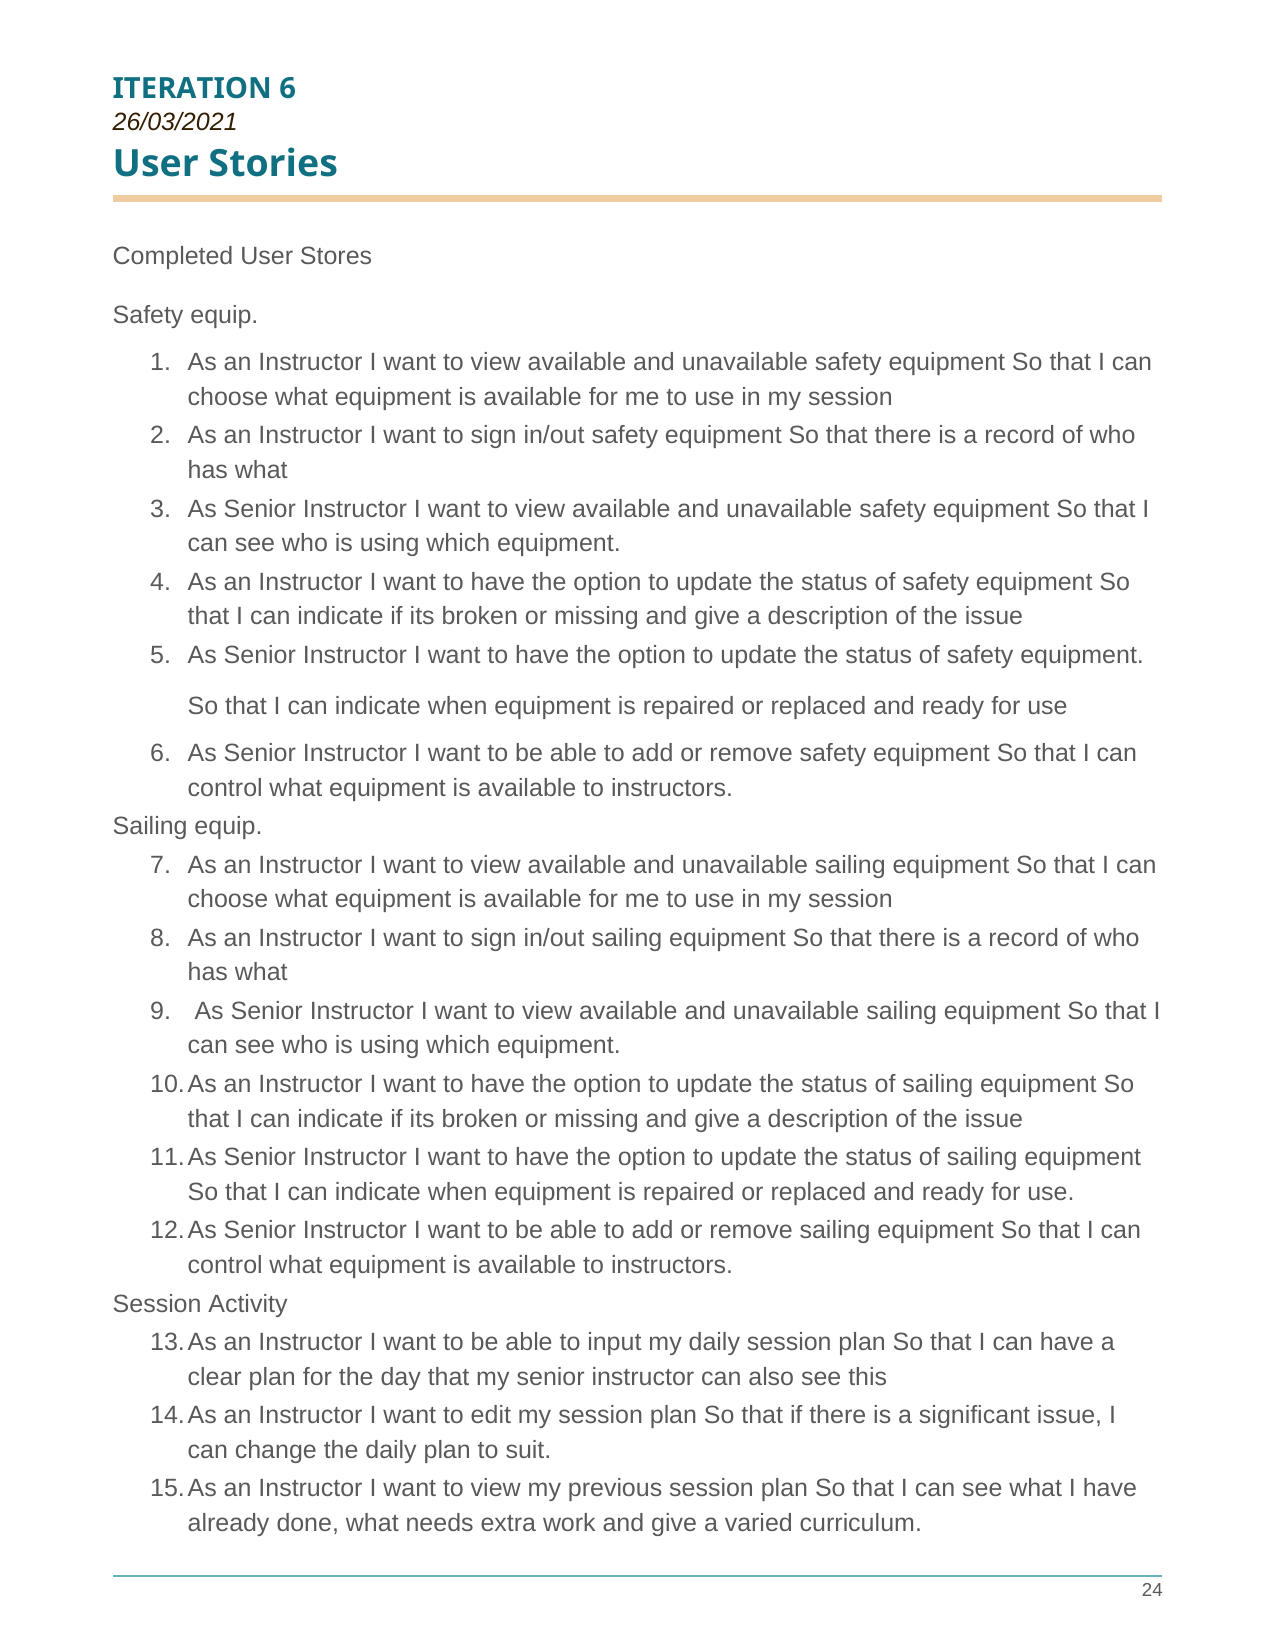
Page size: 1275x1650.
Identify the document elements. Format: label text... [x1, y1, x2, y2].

list As Senior Instructor I want to have the option to update the status of sailing equipment So that I can indicate when equipment is repaired or replaced and ready for use. [150, 1142, 1162, 1206]
text Completed User Stores [112, 241, 1162, 270]
list As an Instructor I want to sign in/out safety equipment So that there is a record of who has what [150, 421, 1162, 484]
text Session Activity [112, 1288, 1162, 1317]
list As an Instructor I want to be able to input my daily session plan So that I can have a clear plan for the day that my senior instructor can also see this [150, 1327, 1162, 1390]
list As an Instructor I want to view available and unavailable safety equipment So that I can choose what equipment is available for me to use in my session [150, 347, 1162, 411]
list As an Instructor I want to view my previous session plan So that I can see what I have already done, what needs extra work and give a varied curriculum. [150, 1473, 1162, 1537]
list As an Instructor I want to sign in/out sailing equipment So that there is a record of who has what [150, 923, 1162, 986]
list As an Instructor I want to view available and unavailable sailing equipment So that I can choose what equipment is available for me to use in my session [150, 850, 1162, 913]
list As Senior Instructor I want to view available and unavailable safety equipment So that I can see who is using which equipment. [150, 494, 1162, 557]
list As Senior Instructor I want to be able to add or remove sailing equipment So that I can control what equipment is available to instructors. [150, 1215, 1162, 1279]
subtitle User Stories [112, 187, 1162, 202]
text Sailing equip. [112, 811, 1162, 840]
list As Senior Instructor I want to view available and unavailable sailing equipment So that I can see who is using which equipment. [150, 996, 1162, 1059]
list As an Instructor I want to edit my session plan So that if there is a significant issue, I can change the daily plan to suit. [150, 1400, 1162, 1463]
list As an Instructor I want to have the option to update the status of safety equipment So that I can indicate if its broken or missing and give a description of the issue [150, 567, 1162, 630]
list So that I can indicate when equipment is repaired or replaced and ready for use [187, 691, 1162, 720]
list As an Instructor I want to have the option to update the status of sailing equipment So that I can indicate if its broken or missing and give a description of the issue [150, 1069, 1162, 1132]
list As Senior Instructor I want to have the option to update the status of safety equipment. [150, 640, 1162, 669]
text Safety equip. [112, 300, 1162, 329]
list As Senior Instructor I want to be able to add or remove safety equipment So that I can control what equipment is available to instructors. [150, 738, 1162, 801]
